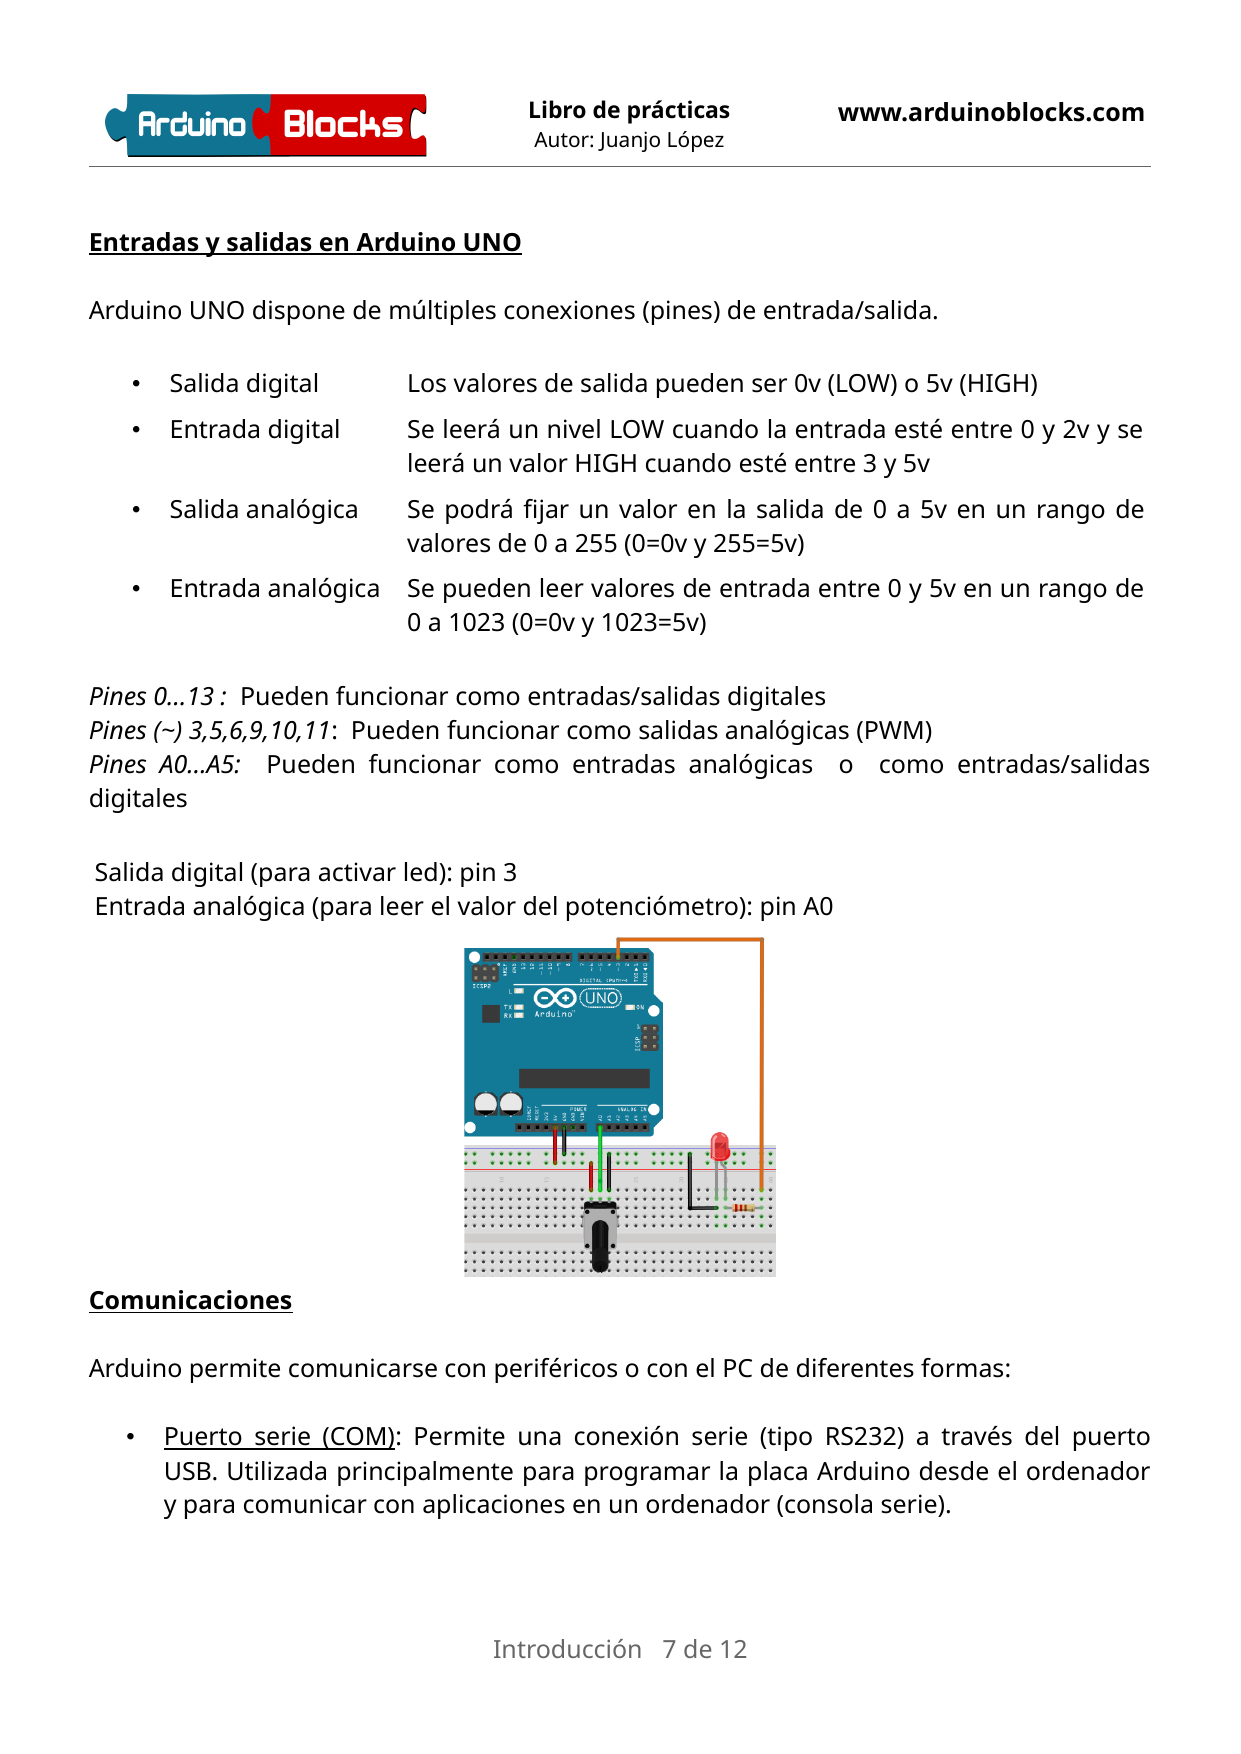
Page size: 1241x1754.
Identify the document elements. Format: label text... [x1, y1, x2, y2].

table_cell Se pueden leer valores de entrada entre 0 y 5v en un rango de 0 a 1023 (0=0v y 1023=5v) [401, 565, 1151, 645]
text Comunicaciones [88, 1283, 1152, 1317]
text Arduino UNO dispone de múltiples conexiones (pines) de entrada/salida. [88, 292, 1152, 326]
table_header Salida digital [89, 360, 401, 406]
table_cell Salida analógica [89, 486, 401, 565]
table_cell Se podrá fijar un valor en la salida de 0 a 5v en un rango de valores de 0 a 255 (0=0v y 255=5v) [401, 486, 1151, 565]
text Arduino permite comunicarse con periféricos o con el PC de diferentes formas: [88, 1351, 1152, 1385]
picture [105, 94, 427, 157]
list Puerto serie (COM): Permite una conexión serie (tipo RS232) a través del puerto USB. Utilizada principalmente para programar la placa Arduino desde el ordenador y para comunicar con aplicaciones en un ordenador (consola serie). [126, 1419, 1152, 1521]
table_header Los valores de salida pueden ser 0v (LOW) o 5v (HIGH) [401, 360, 1151, 406]
table_cell [89, 929, 1152, 1283]
picture [464, 934, 776, 1277]
text Pines 0...13 : Pueden funcionar como entradas/salidas digitales [88, 679, 1152, 713]
text Pines A0...A5: Pueden funcionar como entradas analógicas o como entradas/salidas digitales [88, 747, 1152, 815]
table_cell Entrada digital [89, 406, 401, 486]
table_cell Se leerá un nivel LOW cuando la entrada esté entre 0 y 2v y se leerá un valor HIGH cuando esté entre 3 y 5v [401, 406, 1151, 486]
table_cell Entrada analógica [89, 565, 401, 645]
text Entradas y salidas en Arduino UNO [88, 224, 1152, 258]
text Pines (~) 3,5,6,9,10,11: Pueden funcionar como salidas analógicas (PWM) [88, 713, 1152, 747]
table_header Salida digital (para activar led): pin 3 Entrada analógica (para leer el valor del potenciómetro): pin A0 [89, 849, 1152, 929]
